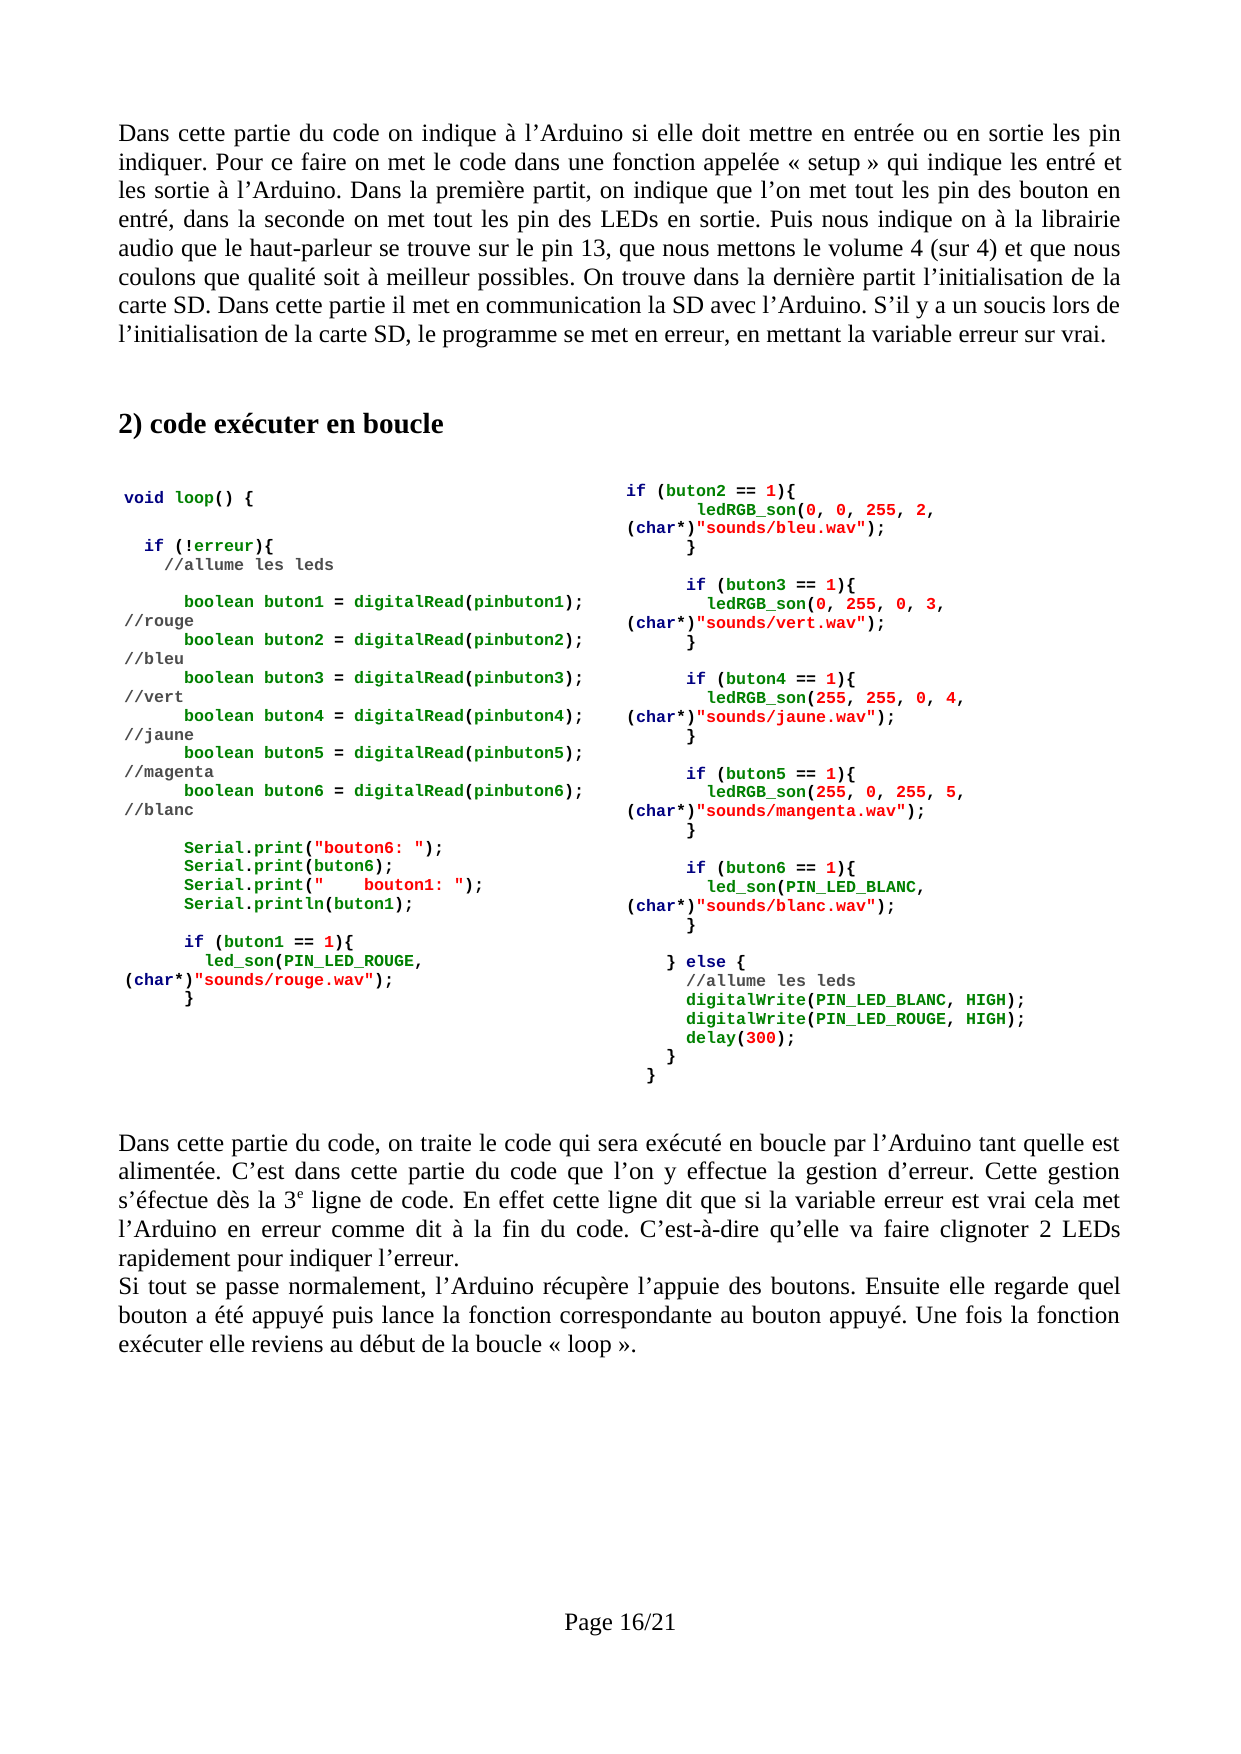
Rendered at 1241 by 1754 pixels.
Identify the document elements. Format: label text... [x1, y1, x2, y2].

text Dans cette partie du code, on traite le code qui sera exécuté en boucle par l’Arduino tant quelle est alimentée. C’est dans cette partie du code que l’on y effectue la gestion d’erreur. Cette gestion s’éfectue dès la 3e ligne de code. En effet cette ligne dit que si la variable erreur est vrai cela met l’Arduino en erreur comme dit à la fin du code. C’est-à-dire qu’elle va faire clignoter 2 LEDs rapidement pour indiquer l’erreur. [118, 1128, 1122, 1271]
text Dans cette partie du code on indique à l’Arduino si elle doit mettre en entrée ou en sortie les pin indiquer. Pour ce faire on met le code dans une fonction appelée « setup » qui indique les entré et les sortie à l’Arduino. Dans la première partit, on indique que l’on met tout les pin des bouton en entré, dans la seconde on met tout les pin des LEDs en sortie. Puis nous indique on à la librairie audio que le haut-parleur se trouve sur le pin 13, que nous mettons le volume 4 (sur 4) et que nous coulons que qualité soit à meilleur possibles. On trouve dans la dernière partit l’initialisation de la carte SD. Dans cette partie il met en communication la SD avec l’Arduino. S’il y a un soucis lors de l’initialisation de la carte SD, le programme se met en erreur, en mettant la variable erreur sur vrai. [118, 118, 1122, 348]
text Si tout se passe normalement, l’Arduino récupère l’appuie des boutons. Ensuite elle regarde quel bouton a été appuyé puis lance la fonction correspondante au bouton appuyé. Une fois la fonction exécuter elle reviens au début de la boucle « loop ». [118, 1271, 1122, 1358]
subtitle 2) code exécuter en boucle [118, 406, 1122, 439]
table_header void loop() { if (!erreur){ //allume les leds boolean buton1 = digitalRead(pinbuton1); //rouge boolean buton2 = digitalRead(pinbuton2); //bleu boolean buton3 = digitalRead(pinbuton3); //vert boolean buton4 = digitalRead(pinbuton4); //jaune boolean buton5 = digitalRead(pinbuton5); //magenta boolean buton6 = digitalRead(pinbuton6); //blanc Serial.print("bouton6: "); Serial.print(buton6); Serial.print(" bouton1: "); Serial.println(buton1); if (buton1 == 1){ led_son(PIN_LED_ROUGE, (char*)"sounds/rouge.wav"); } [118, 477, 620, 1099]
table_header if (buton2 == 1){ ledRGB_son(0, 0, 255, 2, (char*)"sounds/bleu.wav"); } if (buton3 == 1){ ledRGB_son(0, 255, 0, 3, (char*)"sounds/vert.wav"); } if (buton4 == 1){ ledRGB_son(255, 255, 0, 4, (char*)"sounds/jaune.wav"); } if (buton5 == 1){ ledRGB_son(255, 0, 255, 5, (char*)"sounds/mangenta.wav"); } if (buton6 == 1){ led_son(PIN_LED_BLANC, (char*)"sounds/blanc.wav"); } } else { //allume les leds digitalWrite(PIN_LED_BLANC, HIGH); digitalWrite(PIN_LED_ROUGE, HIGH); delay(300); } } [620, 477, 1122, 1099]
